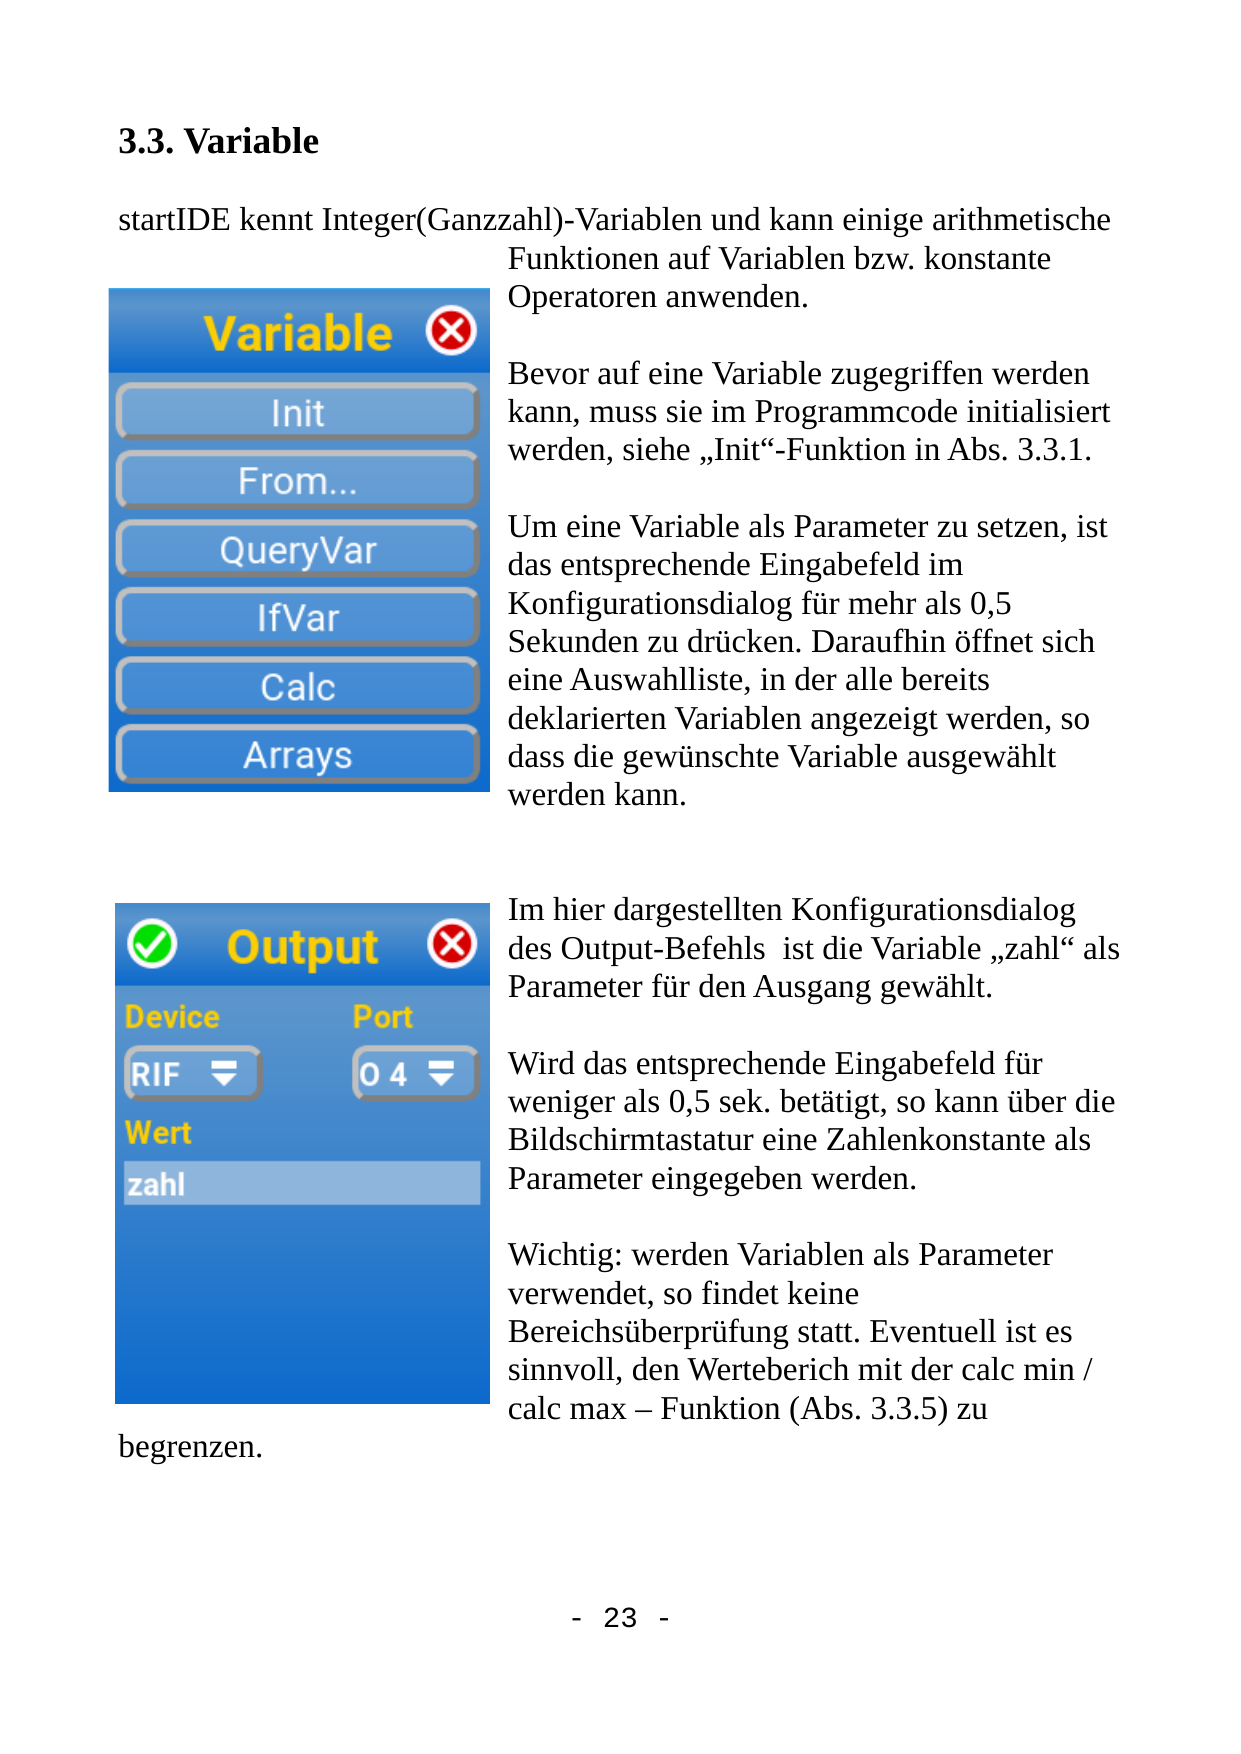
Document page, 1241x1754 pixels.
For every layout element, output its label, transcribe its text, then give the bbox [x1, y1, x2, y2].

text Wird das entsprechende Eingabefeld für weniger als 0,5 sek. betätigt, so kann über die Bildschirmtastatur eine Zahlenkonstante als Parameter eingegeben werden. [490, 1043, 1122, 1196]
text startIDE kennt Integer(Ganzzahl)-Variablen und kann einige arithmetische Funktionen auf Variablen bzw. konstante Operatoren anwenden. [118, 199, 1122, 314]
picture [115, 903, 490, 1404]
text Wichtig: werden Variablen als Parameter verwendet, so findet keine Bereichsüberprüfung statt. Eventuell ist es sinnvoll, den Werteberich mit der calc min / calc max – Funktion (Abs. 3.3.5) zu begrenzen. [118, 1234, 1122, 1464]
text 3.3. Variable [118, 118, 1122, 161]
text Im hier dargestellten Konfigurationsdialog des Output-Befehls ist die Variable „zahl“ als Parameter für den Ausgang gewählt. [118, 889, 1122, 1004]
text Bevor auf eine Variable zugegriffen werden kann, muss sie im Programmcode initialisiert werden, siehe „Init“-Funktion in Abs. 3.3.1. [490, 353, 1122, 468]
picture [108, 288, 490, 792]
text Um eine Variable als Parameter zu setzen, ist das entsprechende Eingabefeld im Konfigurationsdialog für mehr als 0,5 Sekunden zu drücken. Daraufhin öffnet sich eine Auswahlliste, in der alle bereits deklarierten Variablen angezeigt werden, so dass die gewünschte Variable ausgewählt werden kann. [118, 506, 1122, 813]
